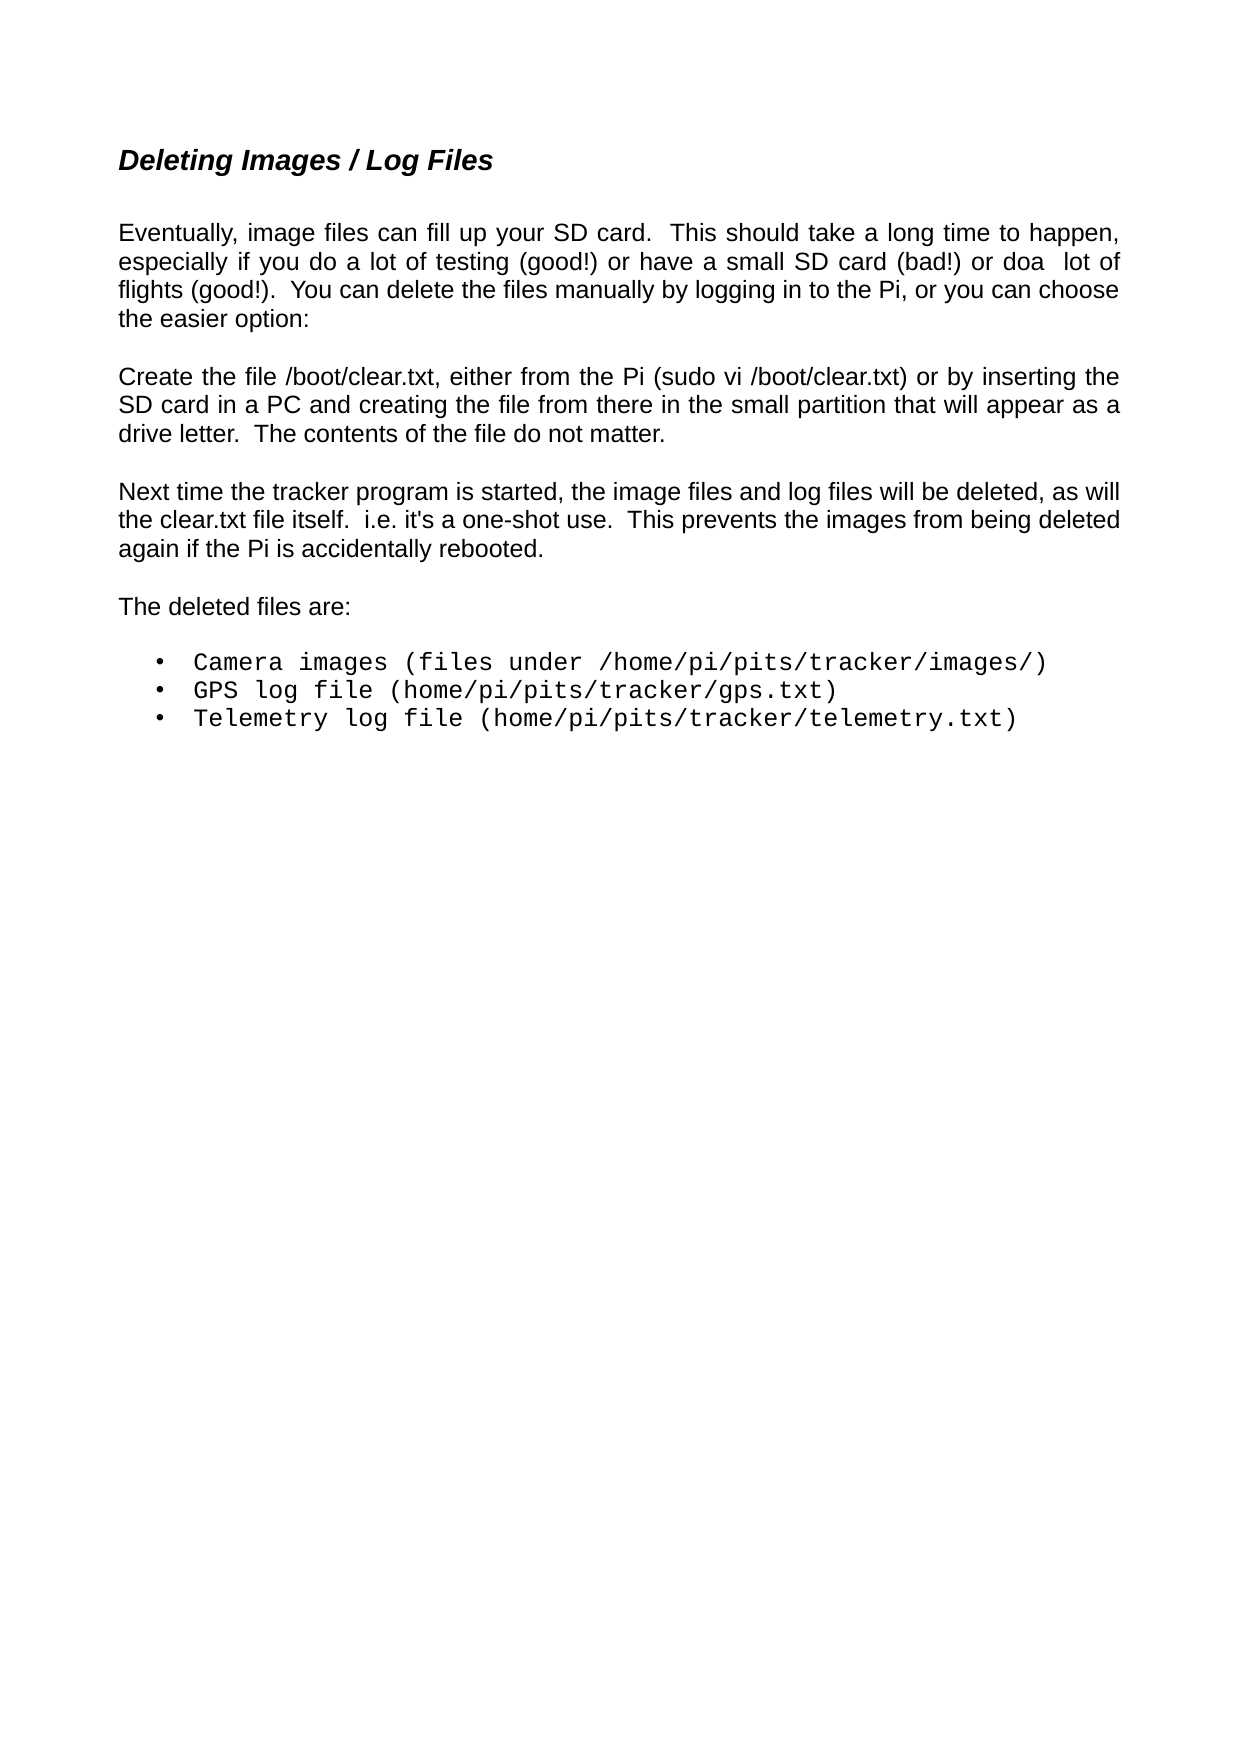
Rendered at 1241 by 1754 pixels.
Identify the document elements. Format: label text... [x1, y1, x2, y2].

list GPS log file (home/pi/pits/tracker/gps.txt) [156, 677, 1122, 706]
text Create the file /boot/clear.txt, either from the Pi (sudo vi /boot/clear.txt) or by inserting the SD card in a PC and creating the file from there in the small partition that will appear as a drive letter. The contents of the file do not matter. [118, 362, 1122, 448]
text The deleted files are: [118, 592, 1122, 620]
subtitle Deleting Images / Log Files [118, 143, 1122, 177]
list Camera images (files under /home/pi/pits/tracker/images/) [156, 649, 1122, 677]
text Next time the tracker program is started, the image files and log files will be deleted, as will the clear.txt file itself. i.e. it's a one-shot use. This prevents the images from being deleted again if the Pi is accidentally rebooted. [118, 477, 1122, 563]
list Telemetry log file (home/pi/pits/tracker/telemetry.txt) [156, 706, 1122, 734]
text Eventually, image files can fill up your SD card. This should take a long time to happen, especially if you do a lot of testing (good!) or have a small SD card (bad!) or doa lot of flights (good!). You can delete the files manually by logging in to the Pi, or you can choose the easier option: [118, 218, 1122, 333]
